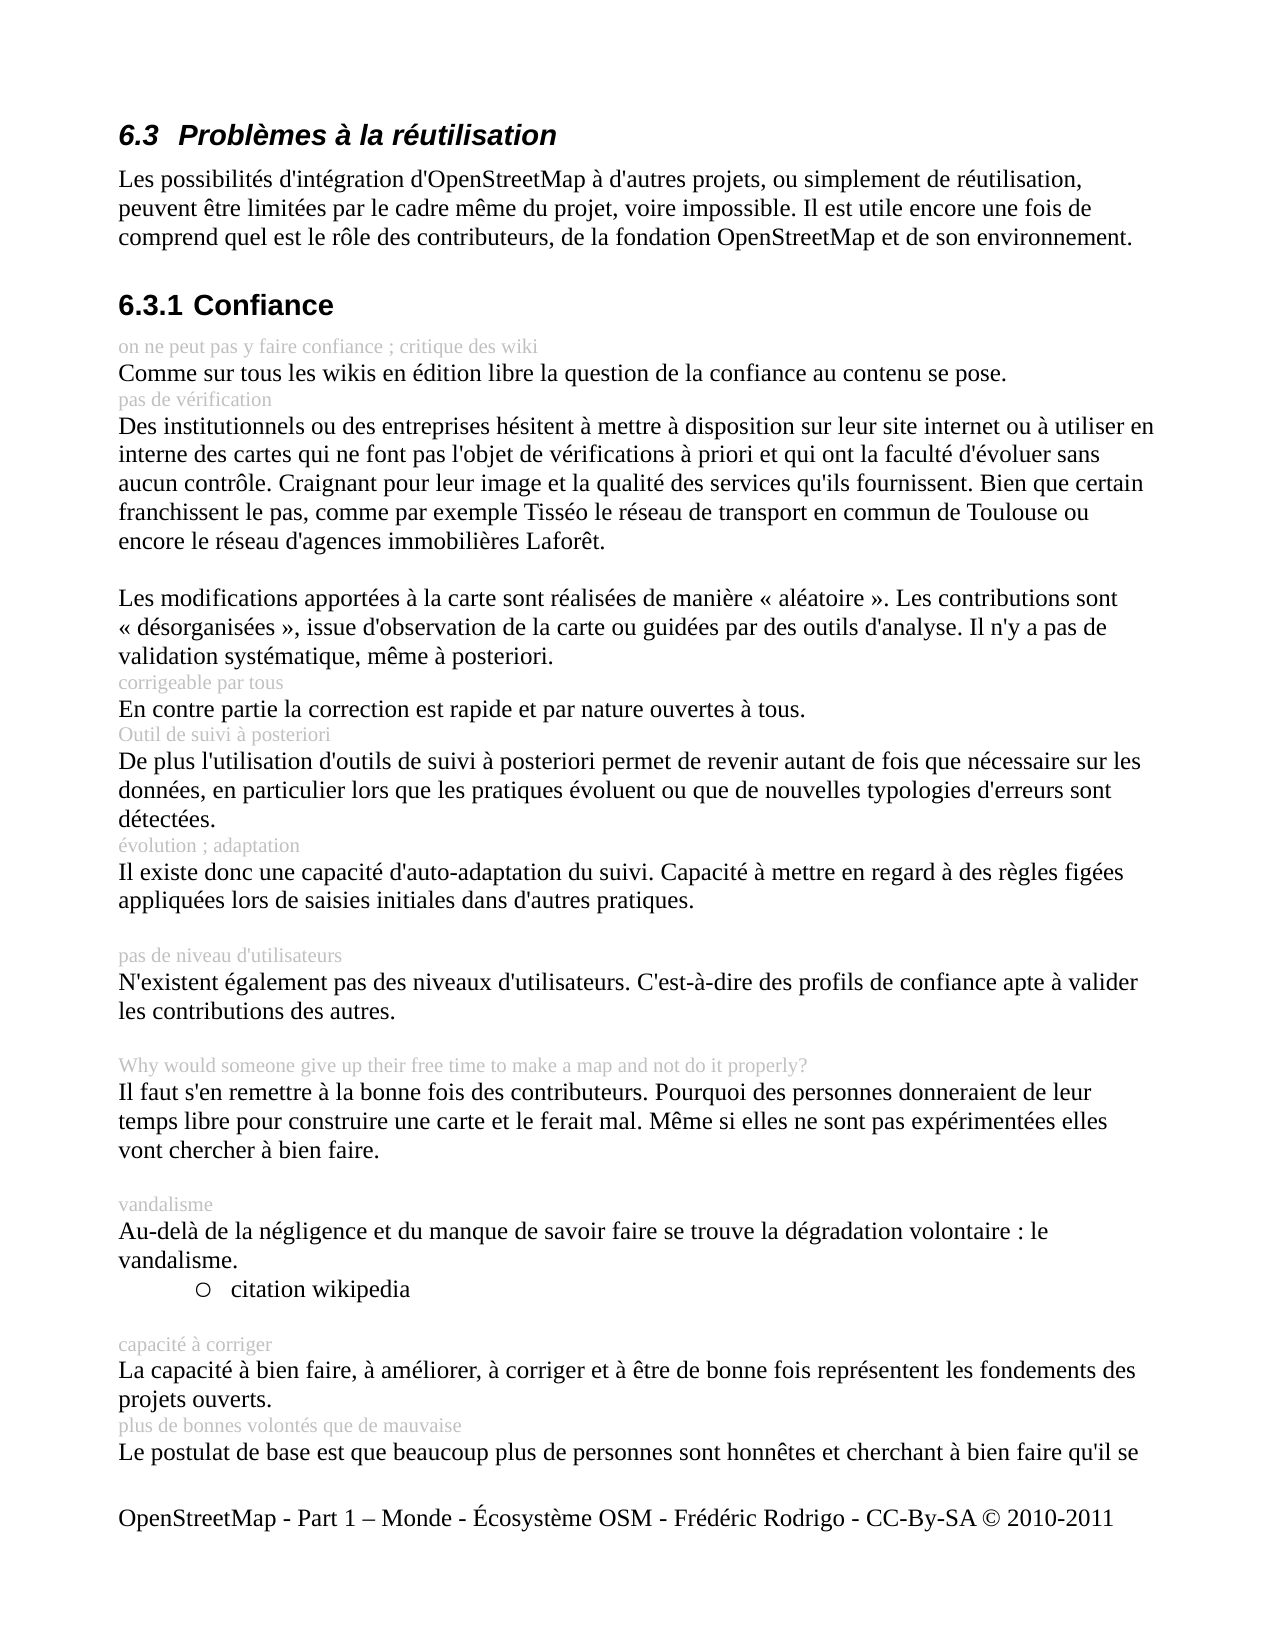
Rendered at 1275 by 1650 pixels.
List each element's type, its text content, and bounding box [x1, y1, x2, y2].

text vandalisme [118, 1192, 1157, 1216]
text évolution ; adaptation [118, 833, 1157, 857]
text capacité à corriger [118, 1331, 1157, 1356]
text Il existe donc une capacité d'auto-adaptation du suivi. Capacité à mettre en regard à des règles figées appliquées lors de saisies initiales dans d'autres pratiques. [118, 857, 1157, 914]
text N'existent également pas des niveaux d'utilisateurs. C'est-à-dire des profils de confiance apte à valider les contributions des autres. [118, 967, 1157, 1024]
text Les modifications apportées à la carte sont réalisées de manière « aléatoire ». Les contributions sont « désorganisées », issue d'observation de la carte ou guidées par des outils d'analyse. Il n'y a pas de validation systématique, même à posteriori. [118, 583, 1157, 669]
text Why would someone give up their free time to make a map and not do it properly? [118, 1053, 1157, 1077]
text Il faut s'en remettre à la bonne fois des contributeurs. Pourquoi des personnes donneraient de leur temps libre pour construire une carte et le ferait mal. Même si elles ne sont pas expérimentées elles vont chercher à bien faire. [118, 1077, 1157, 1164]
text Les possibilités d'intégration d'OpenStreetMap à d'autres projets, ou simplement de réutilisation, peuvent être limitées par le cadre même du projet, voire impossible. Il est utile encore une fois de comprend quel est le rôle des contributeurs, de la fondation OpenStreetMap et de son environnement. [118, 164, 1157, 250]
text Outil de suivi à posteriori [118, 722, 1157, 746]
text corrigeable par tous [118, 669, 1157, 694]
list citation wikipedia [193, 1274, 1157, 1303]
subtitle Confiance [118, 288, 1157, 321]
text La capacité à bien faire, à améliorer, à corriger et à être de bonne fois représentent les fondements des projets ouverts. [118, 1356, 1157, 1413]
text plus de bonnes volontés que de mauvaise [118, 1413, 1157, 1437]
text pas de niveau d'utilisateurs [118, 943, 1157, 967]
text pas de vérification [118, 387, 1157, 411]
text Au-delà de la négligence et du manque de savoir faire se trouve la dégradation volontaire : le vandalisme. [118, 1216, 1157, 1274]
text on ne peut pas y faire confiance ; critique des wiki [118, 334, 1157, 358]
text Des institutionnels ou des entreprises hésitent à mettre à disposition sur leur site internet ou à utiliser en interne des cartes qui ne font pas l'objet de vérifications à priori et qui ont la faculté d'évoluer sans aucun contrôle. Craignant pour leur image et la qualité des services qu'ils fournissent. Bien que certain franchissent le pas, comme par exemple Tisséo le réseau de transport en commun de Toulouse ou encore le réseau d'agences immobilières Laforêt. [118, 411, 1157, 554]
text Le postulat de base est que beaucoup plus de personnes sont honnêtes et cherchant à bien faire qu'il se [118, 1437, 1157, 1466]
text De plus l'utilisation d'outils de suivi à posteriori permet de revenir autant de fois que nécessaire sur les données, en particulier lors que les pratiques évoluent ou que de nouvelles typologies d'erreurs sont détectées. [118, 746, 1157, 833]
subtitle Problèmes à la réutilisation [118, 118, 1157, 152]
text En contre partie la correction est rapide et par nature ouvertes à tous. [118, 694, 1157, 722]
text Comme sur tous les wikis en édition libre la question de la confiance au contenu se pose. [118, 358, 1157, 387]
